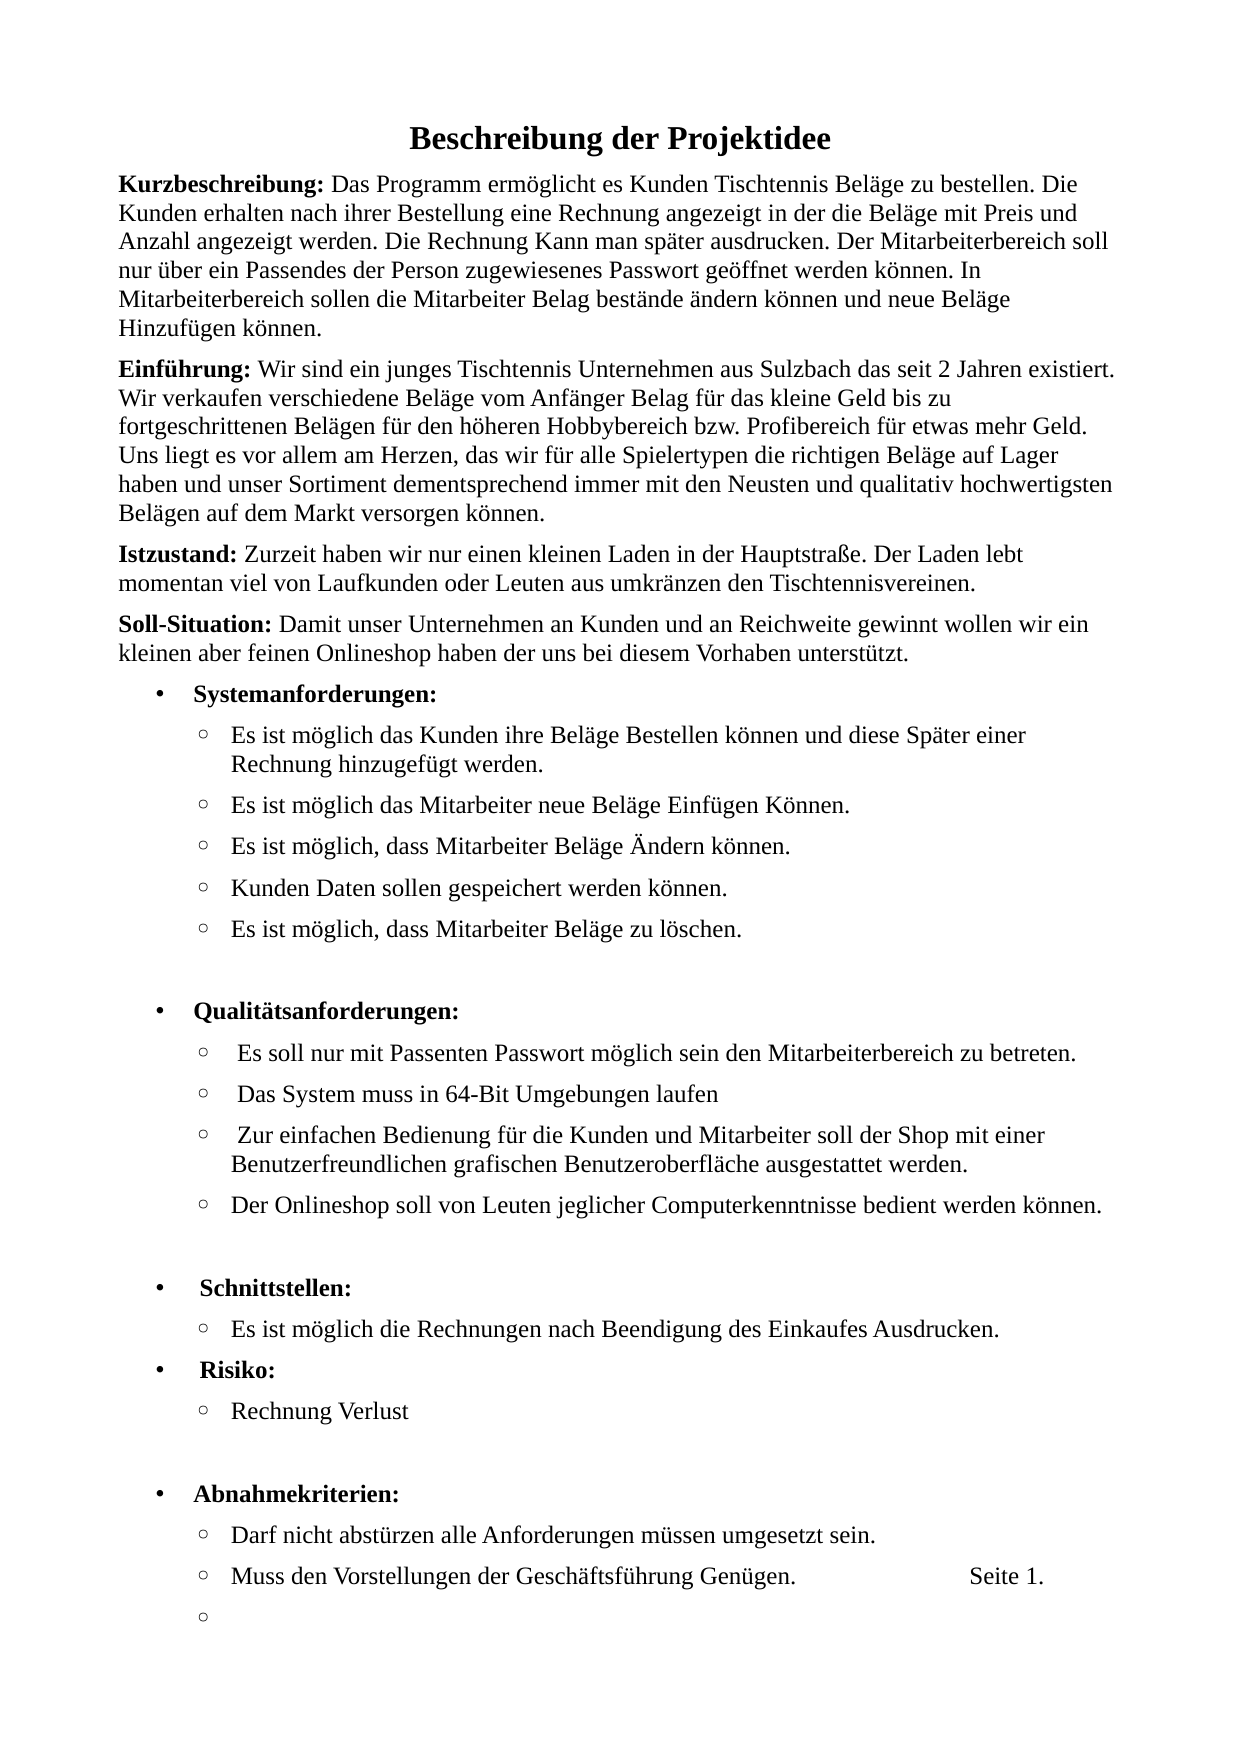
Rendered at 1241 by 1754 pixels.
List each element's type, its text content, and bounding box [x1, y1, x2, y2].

list Abnahmekriterien: [156, 1479, 1122, 1508]
list Muss den Vorstellungen der Geschäftsführung Genügen. Seite 1. [193, 1561, 1122, 1590]
list Schnittstellen: [156, 1273, 1122, 1301]
list Der Onlineshop soll von Leuten jeglicher Computerkenntnisse bedient werden können. [193, 1190, 1122, 1219]
list Es ist möglich das Kunden ihre Beläge Bestellen können und diese Später einer Rechnung hinzugefügt werden. [193, 720, 1122, 778]
text Einführung: Wir sind ein junges Tischtennis Unternehmen aus Sulzbach das seit 2 Jahren existiert. Wir verkaufen verschiedene Beläge vom Anfänger Belag für das kleine Geld bis zu fortgeschrittenen Belägen für den höheren Hobbybereich bzw. Profibereich für etwas mehr Geld. Uns liegt es vor allem am Herzen, das wir für alle Spielertypen die richtigen Beläge auf Lager haben und unser Sortiment dementsprechend immer mit den Neusten und qualitativ hochwertigsten Belägen auf dem Markt versorgen können. [118, 354, 1122, 526]
list Rechnung Verlust [193, 1396, 1122, 1425]
list Systemanforderungen: [156, 679, 1122, 708]
list Risiko: [156, 1355, 1122, 1384]
list Kunden Daten sollen gespeichert werden können. [193, 873, 1122, 901]
text Soll-Situation: Damit unser Unternehmen an Kunden und an Reichweite gewinnt wollen wir ein kleinen aber feinen Onlineshop haben der uns bei diesem Vorhaben unterstützt. [118, 609, 1122, 666]
list Es ist möglich, dass Mitarbeiter Beläge Ändern können. [193, 831, 1122, 860]
list Es ist möglich das Mitarbeiter neue Beläge Einfügen Können. [193, 790, 1122, 819]
list Es ist möglich die Rechnungen nach Beendigung des Einkaufes Ausdrucken. [193, 1314, 1122, 1343]
list Es soll nur mit Passenten Passwort möglich sein den Mitarbeiterbereich zu betreten. [193, 1038, 1122, 1066]
list Zur einfachen Bedienung für die Kunden und Mitarbeiter soll der Shop mit einer Benutzerfreundlichen grafischen Benutzeroberfläche ausgestattet werden. [193, 1120, 1122, 1178]
text Beschreibung der Projektidee [118, 118, 1122, 156]
list Darf nicht abstürzen alle Anforderungen müssen umgesetzt sein. [193, 1520, 1122, 1549]
text Kurzbeschreibung: Das Programm ermöglicht es Kunden Tischtennis Beläge zu bestellen. Die Kunden erhalten nach ihrer Bestellung eine Rechnung angezeigt in der die Beläge mit Preis und Anzahl angezeigt werden. Die Rechnung Kann man später ausdrucken. Der Mitarbeiterbereich soll nur über ein Passendes der Person zugewiesenes Passwort geöffnet werden können. In Mitarbeiterbereich sollen die Mitarbeiter Belag bestände ändern können und neue Beläge Hinzufügen können. [118, 169, 1122, 341]
text Istzustand: Zurzeit haben wir nur einen kleinen Laden in der Hauptstraße. Der Laden lebt momentan viel von Laufkunden oder Leuten aus umkränzen den Tischtennisvereinen. [118, 539, 1122, 596]
list Es ist möglich, dass Mitarbeiter Beläge zu löschen. [193, 914, 1122, 943]
list Qualitätsanforderungen: [156, 996, 1122, 1025]
list Das System muss in 64-Bit Umgebungen laufen [193, 1079, 1122, 1108]
